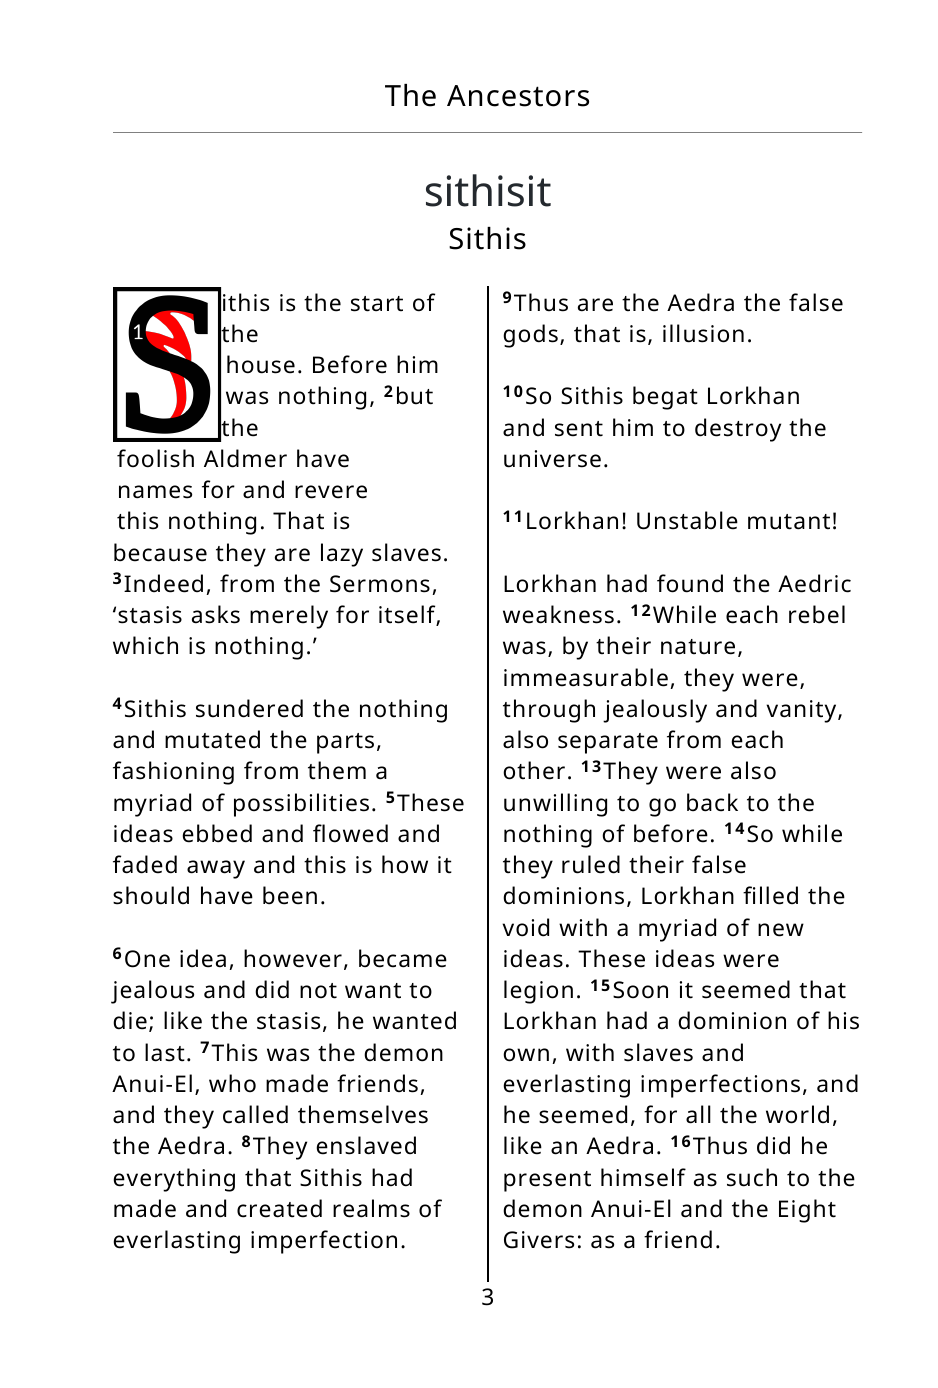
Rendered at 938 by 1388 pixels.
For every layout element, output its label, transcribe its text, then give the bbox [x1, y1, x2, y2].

text was nothing, 2but the [112, 380, 472, 443]
subtitle sithisit [112, 162, 862, 218]
text The Ancestors [112, 75, 862, 115]
text house. Before him [222, 349, 472, 380]
text Lorkhan had found the Aedric weakness. 12While each rebel was, by their nature, immeasurable, they were, through jealously and vanity, also separate from each other. 13They were also unwilling to go back to the nothing of before. 14So while they ruled their false dominions, Lorkhan filled the void with a myriad of new ideas. These ideas were legion. 15Soon it seemed that Lorkhan had a dominion of his own, with slaves and everlasting imperfections, and he seemed, for all the world, like an Aedra. 16Thus did he present himself as such to the demon Anui-El and the Eight Givers: as a friend. [502, 568, 862, 1255]
text Sithis [112, 218, 862, 258]
text foolish Aldmer have [112, 443, 472, 474]
text 4Sithis sundered the nothing and mutated the parts, fashioning from them a myriad of possibilities. 5These ideas ebbed and flowed and faded away and this is how it should have been. [112, 693, 472, 912]
text 11Lorkhan! Unstable mutant! [502, 505, 862, 537]
text ithis is the start of the [222, 287, 472, 349]
text names for and revere [112, 474, 472, 505]
text 9Thus are the Aedra the false gods, that is, illusion. [502, 287, 862, 349]
text because they are lazy slaves. 3Indeed, from the Sermons, ‘stasis asks merely for itself, which is nothing.’ [112, 537, 472, 662]
picture [113, 287, 222, 442]
text 6One idea, however, became jealous and did not want to die; like the stasis, he wanted to last. 7This was the demon Anui-El, who made friends, and they called themselves the Aedra. 8They enslaved everything that Sithis had made and created realms of everlasting imperfection. [112, 943, 472, 1255]
text 10So Sithis begat Lorkhan and sent him to destroy the universe. [502, 380, 862, 474]
text this nothing. That is [112, 505, 472, 537]
